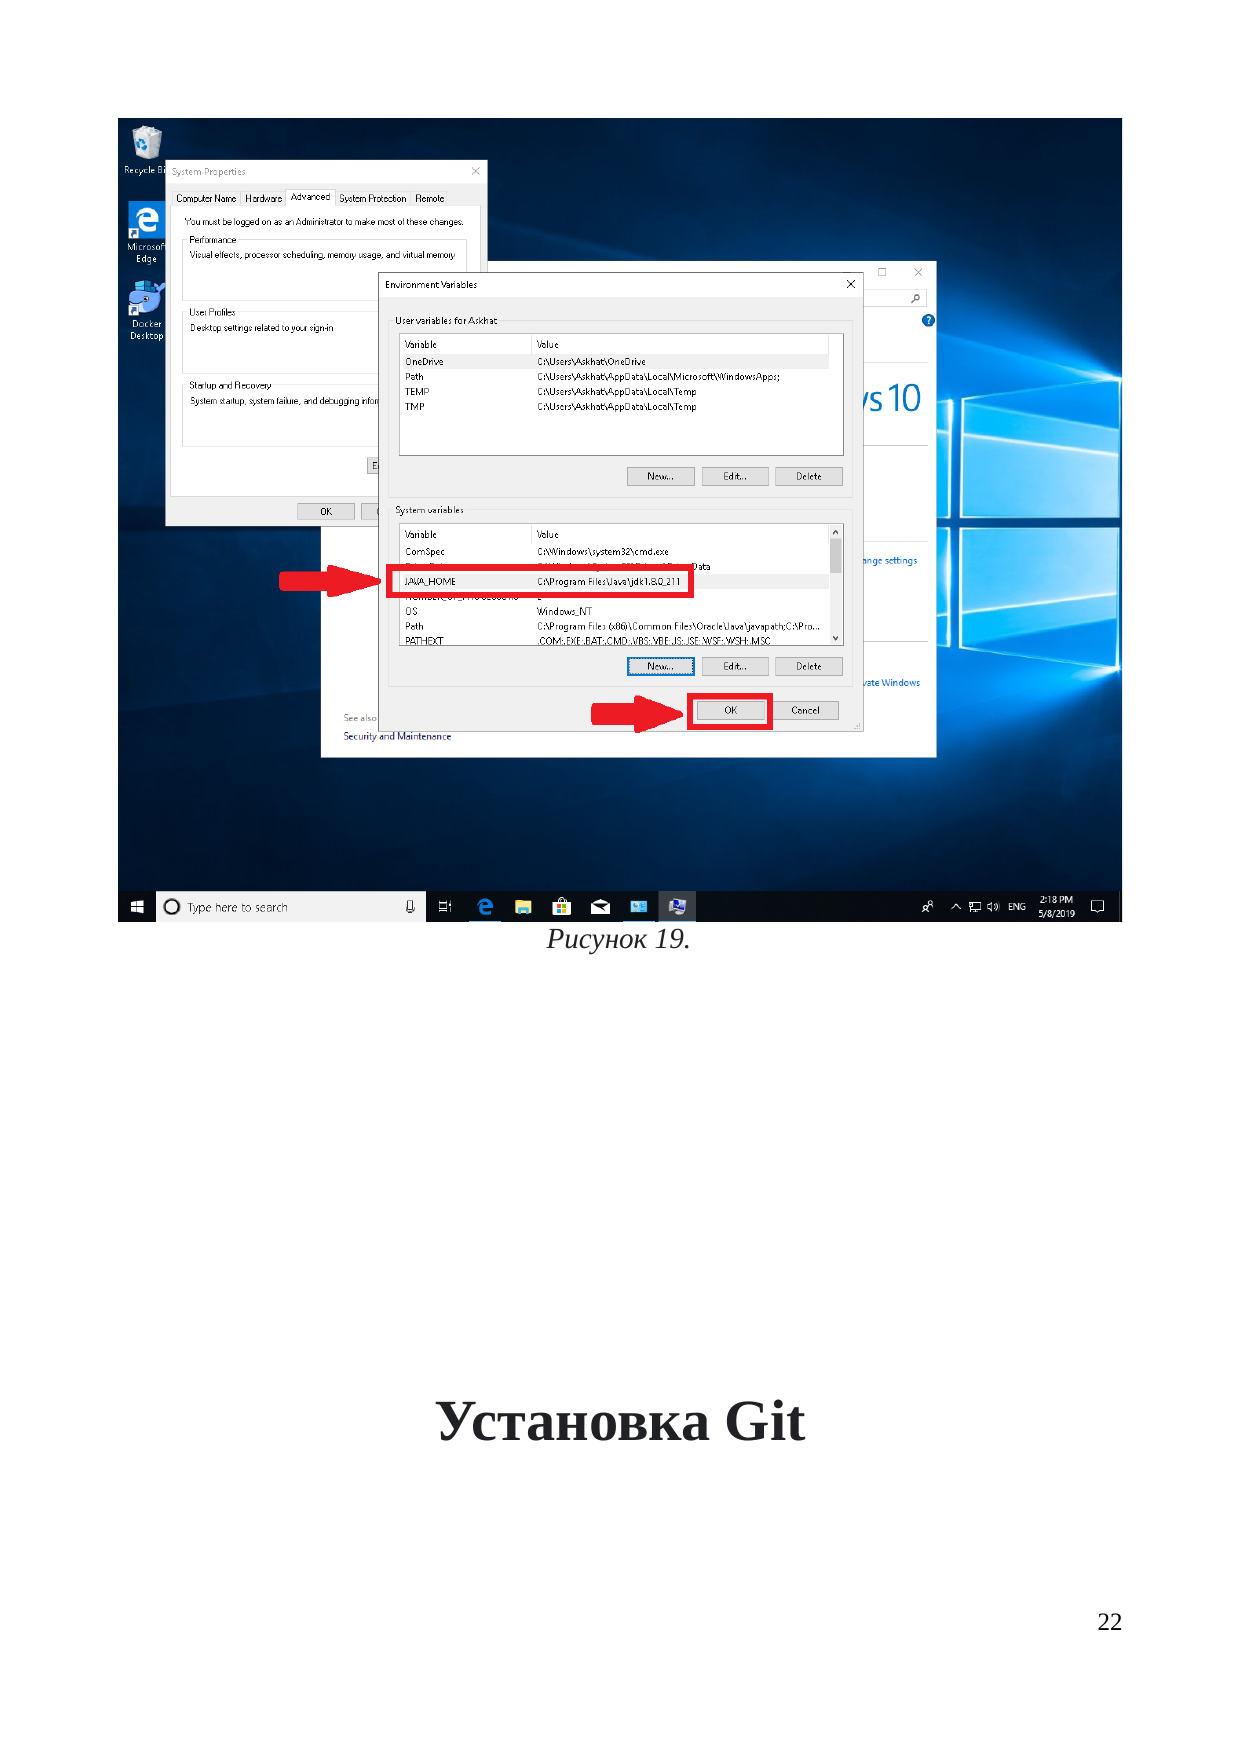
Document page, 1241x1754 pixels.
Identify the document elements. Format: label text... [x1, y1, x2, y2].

text Рисунок 19. [118, 922, 1122, 955]
picture [118, 118, 1123, 922]
text Установка Git [118, 1386, 1122, 1453]
